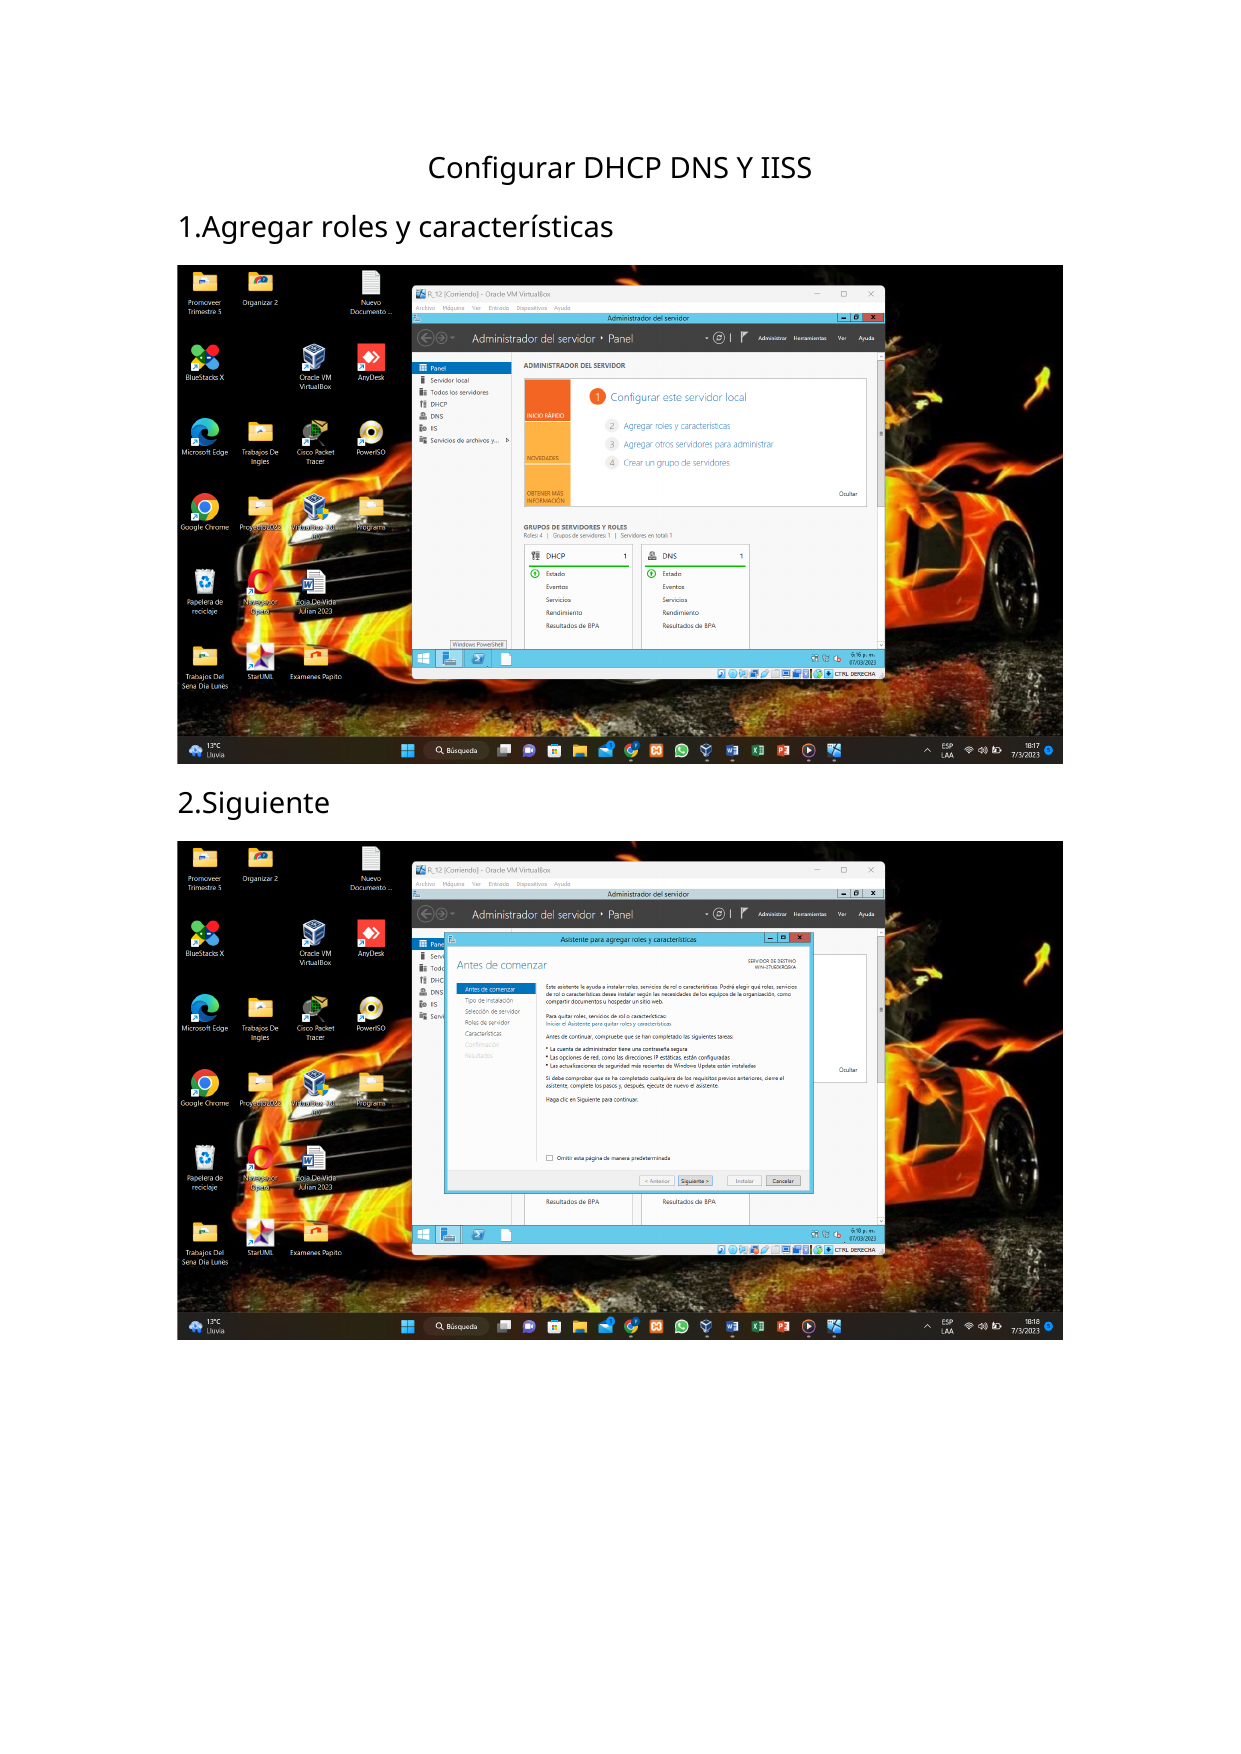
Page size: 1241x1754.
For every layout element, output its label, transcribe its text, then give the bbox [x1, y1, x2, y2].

text 1.Agregar roles y características [177, 207, 1063, 246]
text Configurar DHCP DNS Y IISS [177, 148, 1063, 187]
text 2.Siguiente [177, 783, 1063, 822]
